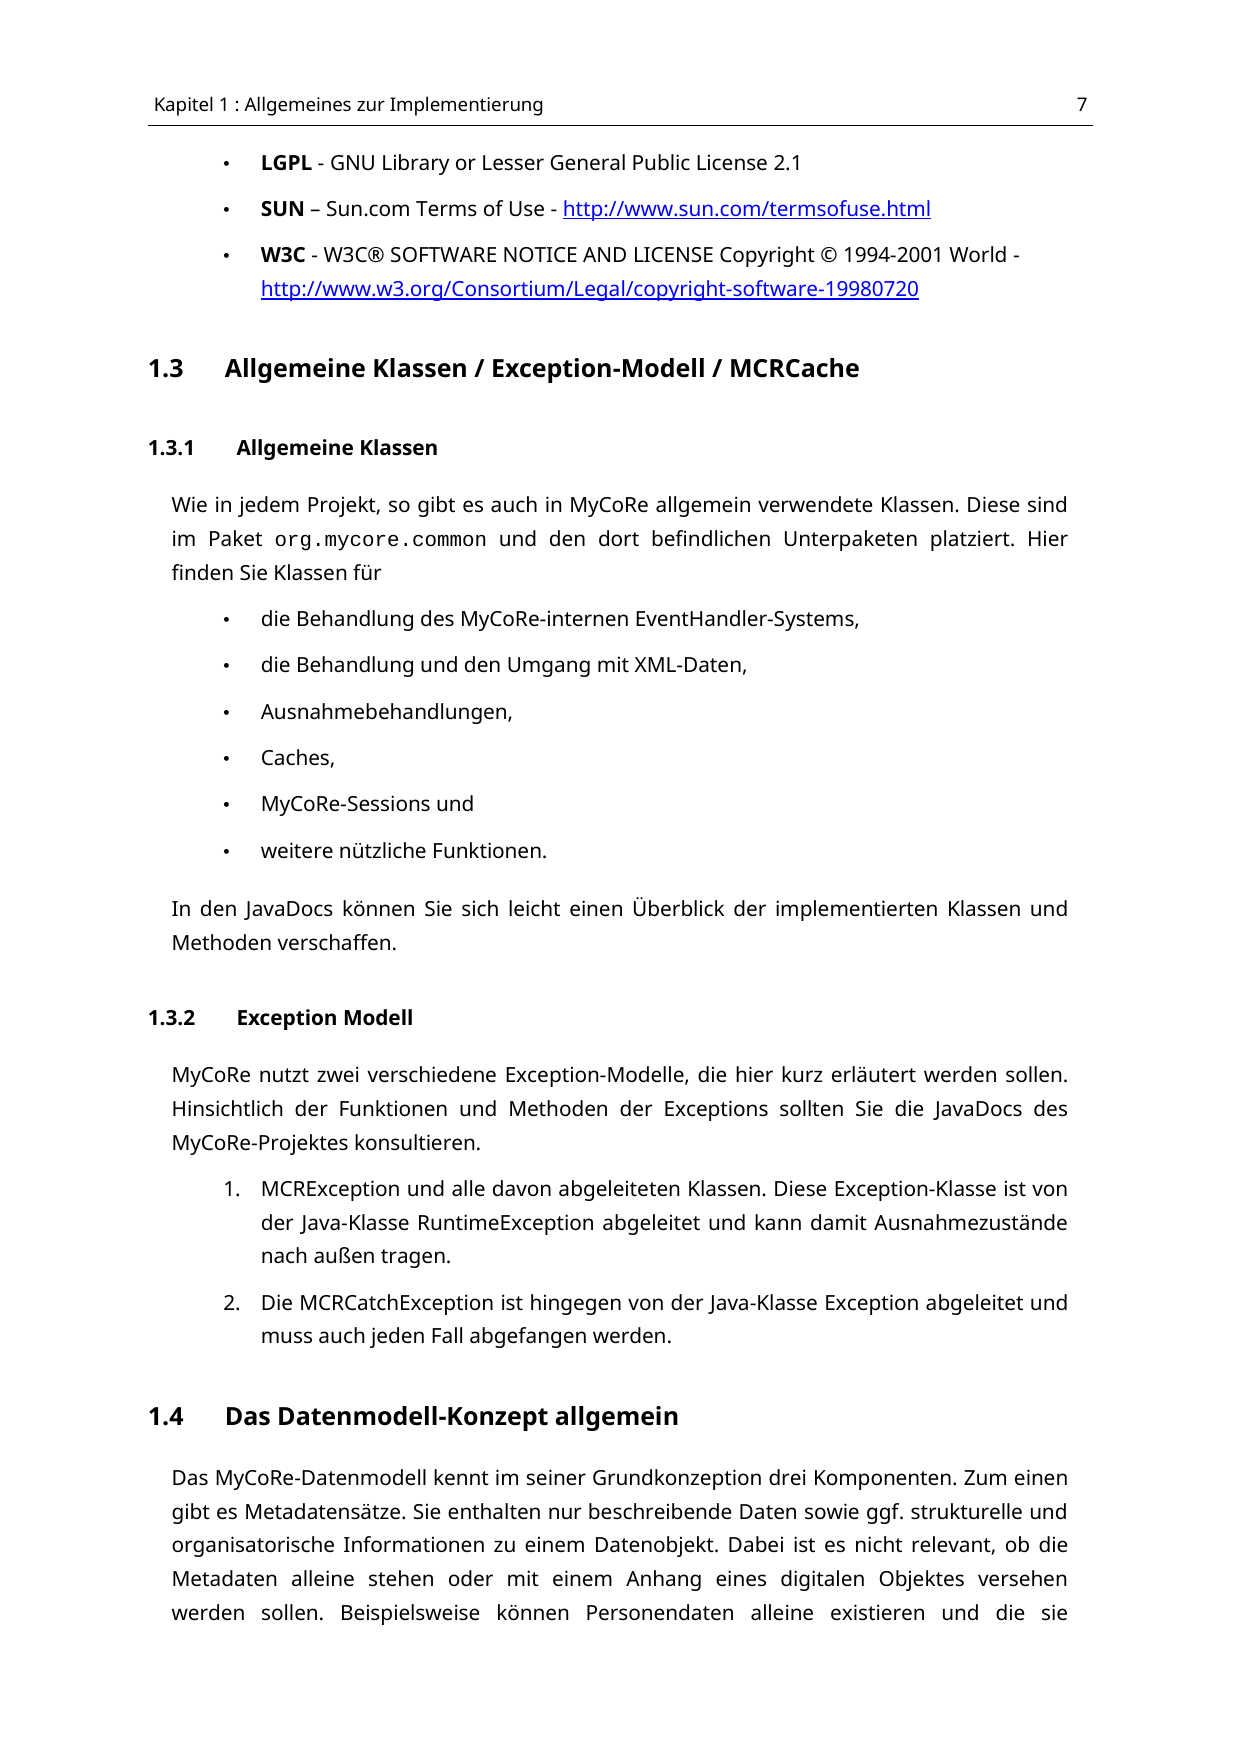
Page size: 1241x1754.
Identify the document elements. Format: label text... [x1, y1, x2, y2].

list Ausnahmebehandlungen, [185, 697, 1069, 725]
subtitle Exception Modell [148, 1003, 1092, 1031]
text Wie in jedem Projekt, so gibt es auch in MyCoRe allgemein verwendete Klassen. Diese sind im Paket org.mycore.common und den dort befindlichen Unterpaketen platziert. Hier finden Sie Klassen für [171, 491, 1069, 587]
text MyCoRe nutzt zwei verschiedene Exception-Modelle, die hier kurz erläutert werden sollen. Hinsichtlich der Funktionen und Methoden der Exceptions sollten Sie die JavaDocs des MyCoRe-Projektes konsultieren. [171, 1060, 1069, 1156]
text Das MyCoRe-Datenmodell kennt im seiner Grundkonzeption drei Komponenten. Zum einen gibt es Metadatensätze. Sie enthalten nur beschreibende Daten sowie ggf. strukturelle und organisatorische Informationen zu einem Datenobjekt. Dabei ist es nicht relevant, ob die Metadaten alleine stehen oder mit einem Anhang eines digitalen Objektes versehen werden sollen. Beispielsweise können Personendaten alleine existieren und die sie [171, 1463, 1069, 1627]
list LGPL - GNU Library or Lesser General Public License 2.1 [185, 148, 1069, 176]
list Die MCRCatchException ist hingegen von der Java-Klasse Exception abgeleitet und muss auch jeden Fall abgefangen werden. [185, 1288, 1069, 1350]
list weitere nützliche Funktionen. [185, 836, 1069, 864]
list MCRException und alle davon abgeleiteten Klassen. Diese Exception-Klasse ist von der Java-Klasse RuntimeException abgeleitet und kann damit Ausnahmezustände nach außen tragen. [185, 1174, 1069, 1270]
text In den JavaDocs können Sie sich leicht einen Überblick der implementierten Klassen und Methoden verschaffen. [171, 894, 1069, 956]
subtitle Das Datenmodell-Konzept allgemein [148, 1399, 1092, 1433]
list W3C - W3C® SOFTWARE NOTICE AND LICENSE Copyright © 1994-2001 World - http://www.w3.org/Consortium/Legal/copyright-software-19980720 [185, 240, 1069, 302]
subtitle Allgemeine Klassen / Exception-Modell / MCRCache [148, 351, 1092, 385]
list MyCoRe-Sessions und [185, 789, 1069, 818]
list Caches, [185, 743, 1069, 771]
list SUN – Sun.com Terms of Use - http://www.sun.com/termsofuse.html [185, 194, 1069, 222]
list die Behandlung und den Umgang mit XML-Daten, [185, 651, 1069, 679]
subtitle Allgemeine Klassen [148, 433, 1092, 461]
list die Behandlung des MyCoRe-internen EventHandler-Systems, [185, 604, 1069, 632]
